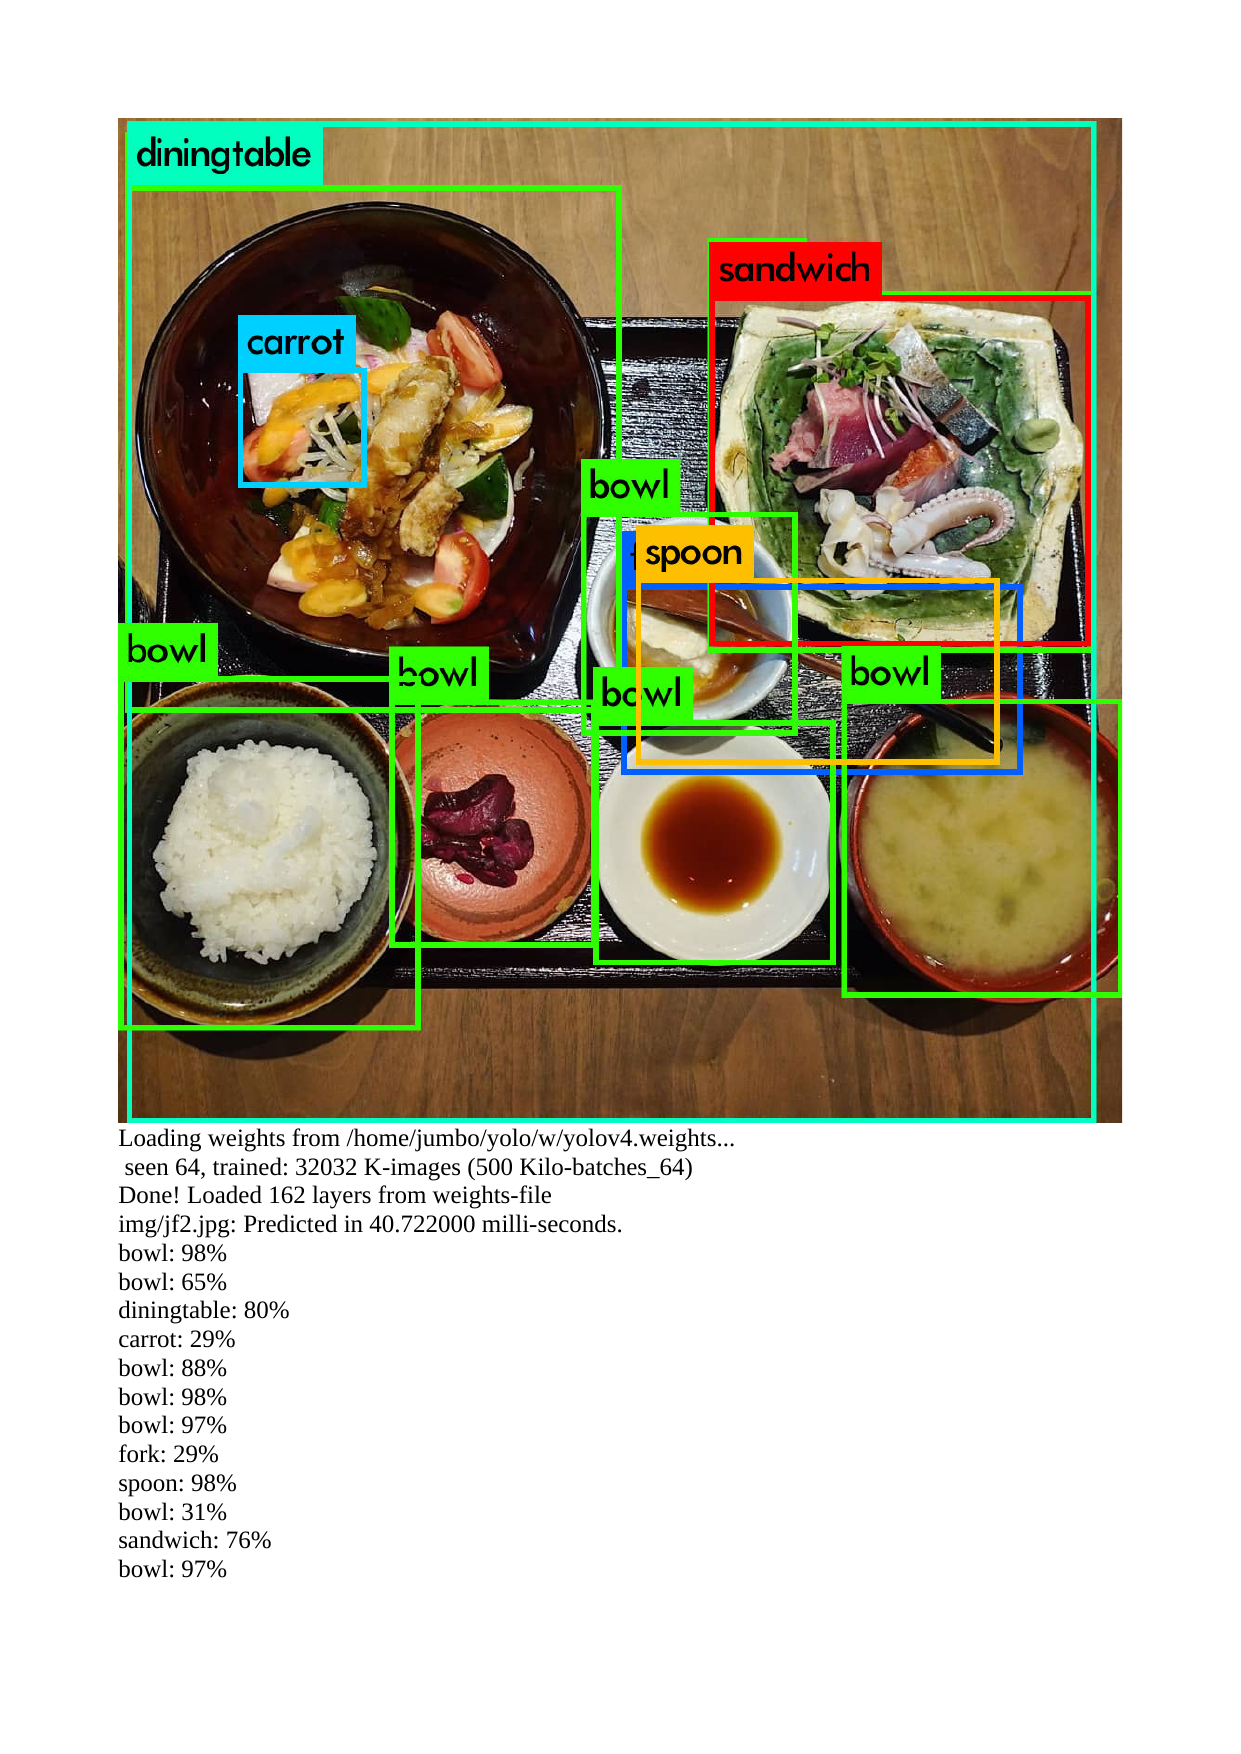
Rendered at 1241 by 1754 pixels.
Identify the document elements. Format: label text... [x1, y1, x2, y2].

text diningtable: 80% [118, 1295, 1122, 1324]
text fork: 29% [118, 1439, 1122, 1468]
text bowl: 88% [118, 1353, 1122, 1382]
picture [118, 118, 1123, 1123]
text bowl: 31% [118, 1497, 1122, 1525]
text seen 64, trained: 32032 K-images (500 Kilo-batches_64) [118, 1152, 1122, 1180]
text bowl: 97% [118, 1410, 1122, 1439]
text spoon: 98% [118, 1468, 1122, 1497]
text img/jf2.jpg: Predicted in 40.722000 milli-seconds. [118, 1209, 1122, 1238]
text bowl: 97% [118, 1554, 1122, 1583]
text bowl: 98% [118, 1238, 1122, 1267]
text bowl: 65% [118, 1267, 1122, 1295]
text sandwich: 76% [118, 1525, 1122, 1554]
text carrot: 29% [118, 1324, 1122, 1353]
text bowl: 98% [118, 1382, 1122, 1410]
text Done! Loaded 162 layers from weights-file [118, 1180, 1122, 1209]
text Loading weights from /home/jumbo/yolo/w/yolov4.weights... [118, 1123, 1122, 1152]
